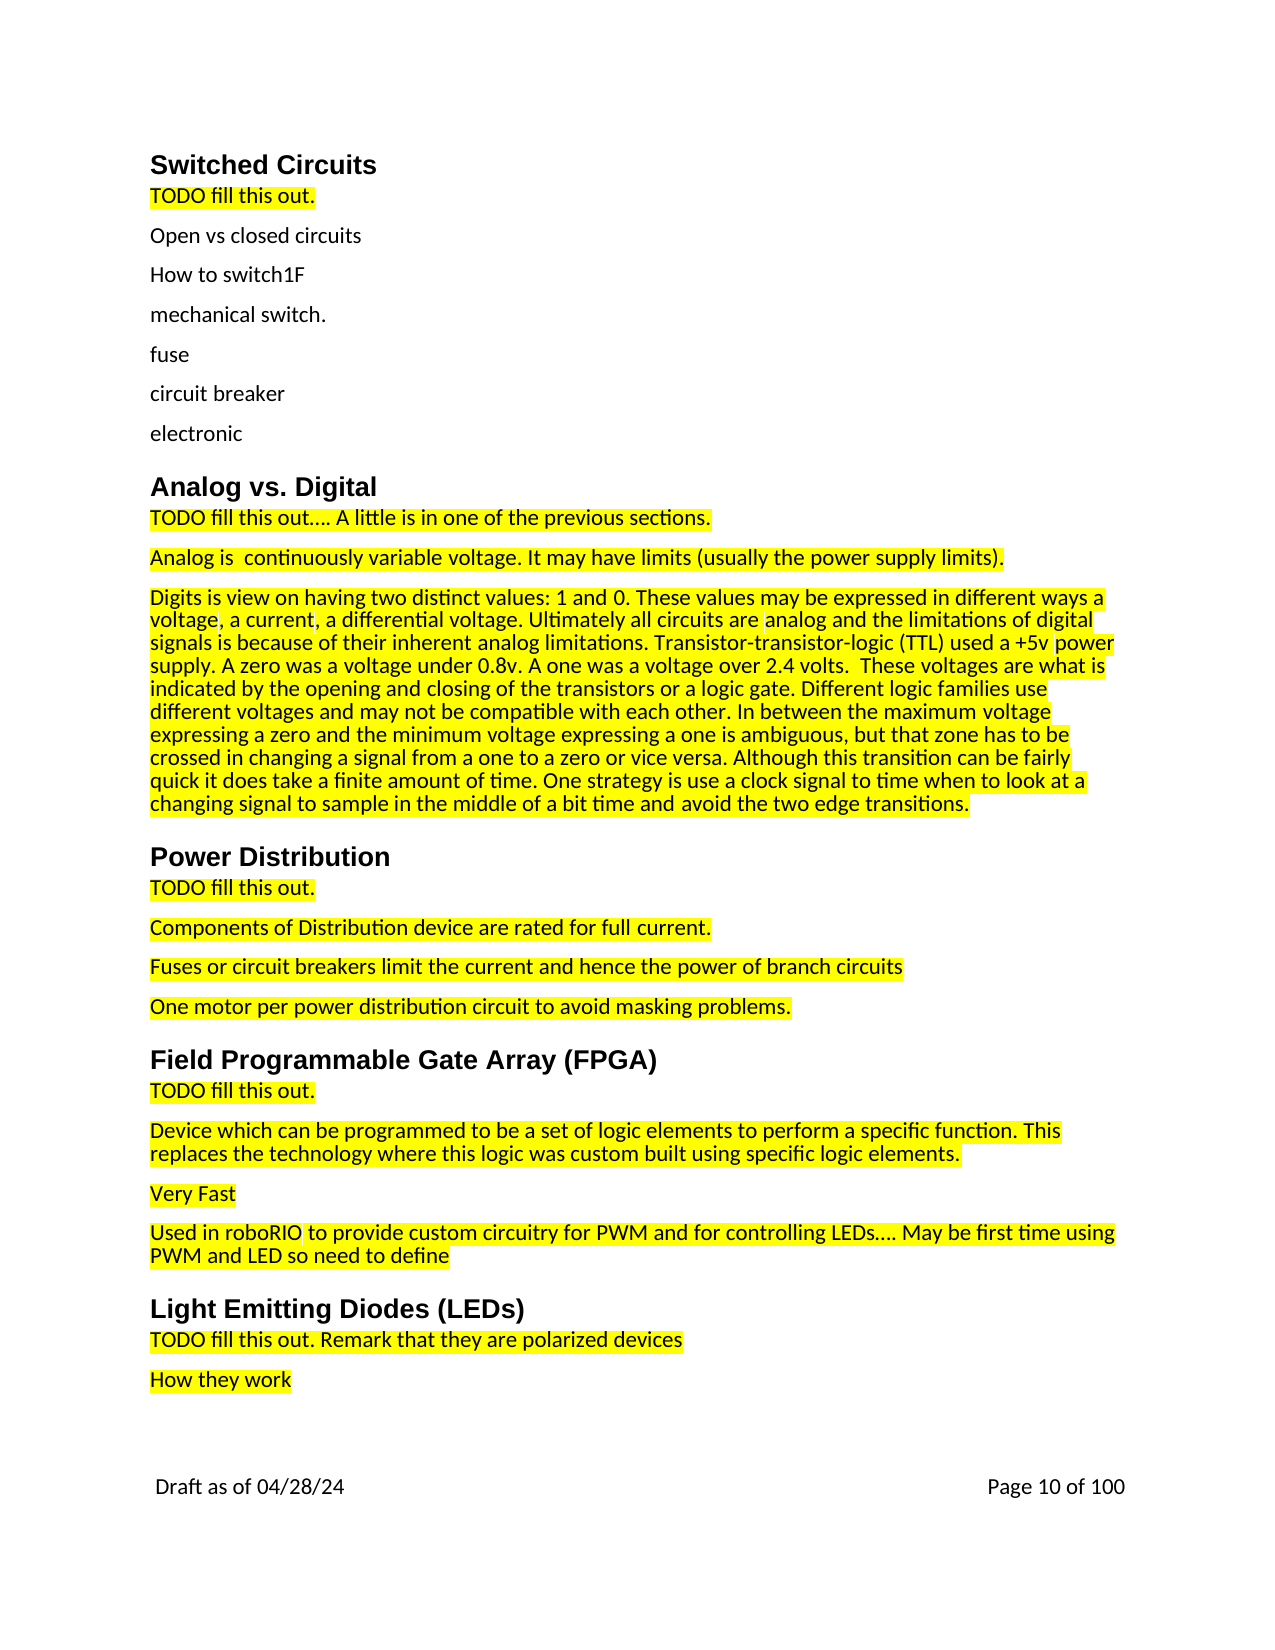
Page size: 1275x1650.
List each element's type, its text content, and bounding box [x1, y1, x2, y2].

text TODO fill this out…. A little is in one of the previous sections. [150, 508, 1125, 531]
text electronic [150, 424, 1125, 447]
text TODO fill this out. [150, 187, 1125, 209]
subtitle Switched Circuits [150, 150, 1125, 180]
text One motor per power distribution circuit to avoid masking problems. [150, 997, 1125, 1020]
text Used in roboRIO to provide custom circuitry for PWM and for controlling LEDs…. May be first time using PWM and LED so need to define [150, 1223, 1125, 1269]
subtitle Analog vs. Digital [150, 472, 1125, 502]
text circuit breaker [150, 384, 1125, 407]
subtitle Light Emitting Diodes (LEDs) [150, 1294, 1125, 1324]
text Components of Distribution device are rated for full current. [150, 918, 1125, 941]
text Analog is continuously variable voltage. It may have limits (usually the power supply limits). [150, 548, 1125, 571]
subtitle Field Programmable Gate Array (FPGA) [150, 1045, 1125, 1075]
text Fuses or circuit breakers limit the current and hence the power of branch circuits [150, 958, 1125, 981]
text mechanical switch. [150, 305, 1125, 328]
text How they work [150, 1370, 1125, 1393]
text fuse [150, 345, 1125, 368]
text How to switch1F [150, 266, 1125, 289]
text TODO fill this out. Remark that they are polarized devices [150, 1331, 1125, 1354]
text Device which can be programmed to be a set of logic elements to perform a specific function. This replaces the technology where this logic was custom built using specific logic elements. [150, 1121, 1125, 1167]
text Open vs closed circuits [150, 226, 1125, 249]
text Digits is view on having two distinct values: 1 and 0. These values may be expressed in different ways a voltage, a current, a differential voltage. Ultimately all circuits are analog and the limitations of digital signals is because of their inherent analog limitations. Transistor-transistor-logic (TTL) used a +5v power supply. A zero was a voltage under 0.8v. A one was a voltage over 2.4 volts. These voltages are what is indicated by the opening and closing of the transistors or a logic gate. Different logic families use different voltages and may not be compatible with each other. In between the maximum voltage expressing a zero and the minimum voltage expressing a one is ambiguous, but that zone has to be crossed in changing a signal from a one to a zero or vice versa. Although this transition can be fairly quick it does take a finite amount of time. One strategy is use a clock signal to time when to look at a changing signal to sample in the middle of a bit time and avoid the two edge transitions. [150, 588, 1125, 817]
text Very Fast [150, 1184, 1125, 1207]
text TODO fill this out. [150, 1082, 1125, 1104]
subtitle Power Distribution [150, 842, 1125, 872]
text TODO fill this out. [150, 878, 1125, 901]
